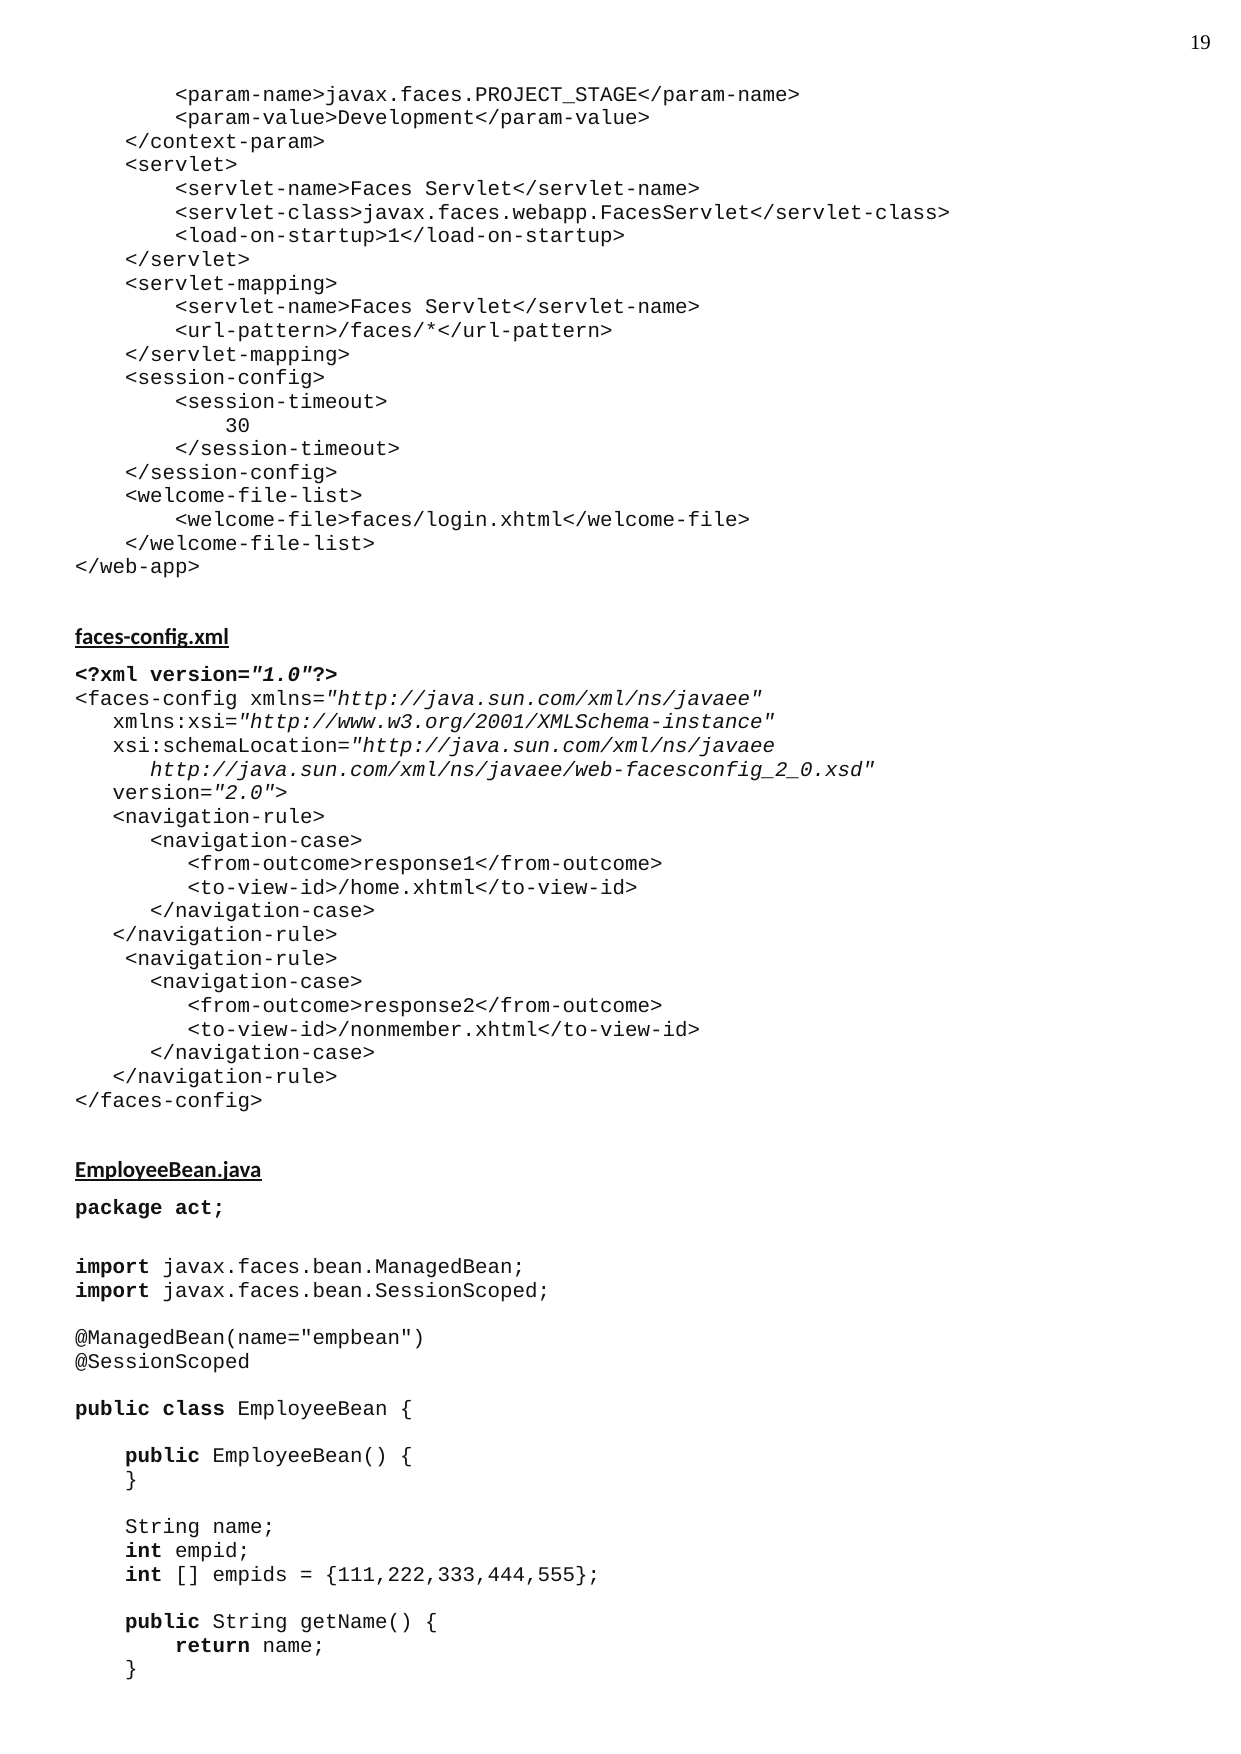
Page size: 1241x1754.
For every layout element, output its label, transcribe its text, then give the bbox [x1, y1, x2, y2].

text </servlet-mapping> [75, 344, 1211, 367]
text <servlet-class>javax.faces.webapp.FacesServlet</servlet-class> [75, 202, 1211, 225]
text <param-name>javax.faces.PROJECT_STAGE</param-name> [75, 83, 1211, 107]
text EmployeeBean.java [75, 1155, 1211, 1183]
text </navigation-rule> [75, 1066, 1211, 1090]
text import javax.faces.bean.SessionScoped; [75, 1280, 1211, 1304]
text </navigation-rule> [75, 924, 1211, 948]
text <faces-config xmlns="http://java.sun.com/xml/ns/javaee" [75, 688, 1211, 711]
text @ManagedBean(name="empbean") [75, 1327, 1211, 1351]
text <servlet> [75, 154, 1211, 178]
text </session-timeout> [75, 438, 1211, 462]
text <from-outcome>response2</from-outcome> [75, 995, 1211, 1019]
text <welcome-file-list> [75, 486, 1211, 509]
text <welcome-file>faces/login.xhtml</welcome-file> [75, 509, 1211, 533]
text String name; [75, 1516, 1211, 1540]
text } [75, 1658, 1211, 1682]
text http://java.sun.com/xml/ns/javaee/web-facesconfig_2_0.xsd" [75, 759, 1211, 782]
text <to-view-id>/nonmember.xhtml</to-view-id> [75, 1019, 1211, 1042]
text </context-param> [75, 131, 1211, 154]
text @SessionScoped [75, 1351, 1211, 1374]
text <session-timeout> [75, 391, 1211, 414]
text <navigation-rule> [75, 806, 1211, 829]
text version="2.0"> [75, 782, 1211, 806]
text import javax.faces.bean.ManagedBean; [75, 1256, 1211, 1280]
text <navigation-rule> [75, 948, 1211, 971]
text </navigation-case> [75, 901, 1211, 924]
text <servlet-name>Faces Servlet</servlet-name> [75, 296, 1211, 320]
text return name; [75, 1635, 1211, 1658]
text </welcome-file-list> [75, 533, 1211, 556]
text public class EmployeeBean { [75, 1398, 1211, 1422]
text </session-config> [75, 462, 1211, 486]
text </web-app> [75, 556, 1211, 580]
text xsi:schemaLocation="http://java.sun.com/xml/ns/javaee [75, 735, 1211, 759]
text int empid; [75, 1540, 1211, 1564]
text int [] empids = {111,222,333,444,555}; [75, 1564, 1211, 1587]
text </servlet> [75, 249, 1211, 273]
text faces-config.xml [75, 622, 1211, 650]
text } [75, 1469, 1211, 1493]
text <load-on-startup>1</load-on-startup> [75, 225, 1211, 249]
text <?xml version="1.0"?> [75, 664, 1211, 688]
text <to-view-id>/home.xhtml</to-view-id> [75, 877, 1211, 901]
text 30 [75, 414, 1211, 438]
text </navigation-case> [75, 1042, 1211, 1066]
text public EmployeeBean() { [75, 1446, 1211, 1469]
text xmlns:xsi="http://www.w3.org/2001/XMLSchema-instance" [75, 711, 1211, 735]
text <servlet-mapping> [75, 273, 1211, 296]
text <navigation-case> [75, 829, 1211, 853]
text <servlet-name>Faces Servlet</servlet-name> [75, 178, 1211, 202]
text <url-pattern>/faces/*</url-pattern> [75, 320, 1211, 344]
text <navigation-case> [75, 971, 1211, 995]
text <session-config> [75, 367, 1211, 391]
text <param-value>Development</param-value> [75, 107, 1211, 131]
text <from-outcome>response1</from-outcome> [75, 853, 1211, 877]
text public String getName() { [75, 1611, 1211, 1635]
text </faces-config> [75, 1090, 1211, 1113]
text package act; [75, 1197, 1211, 1221]
